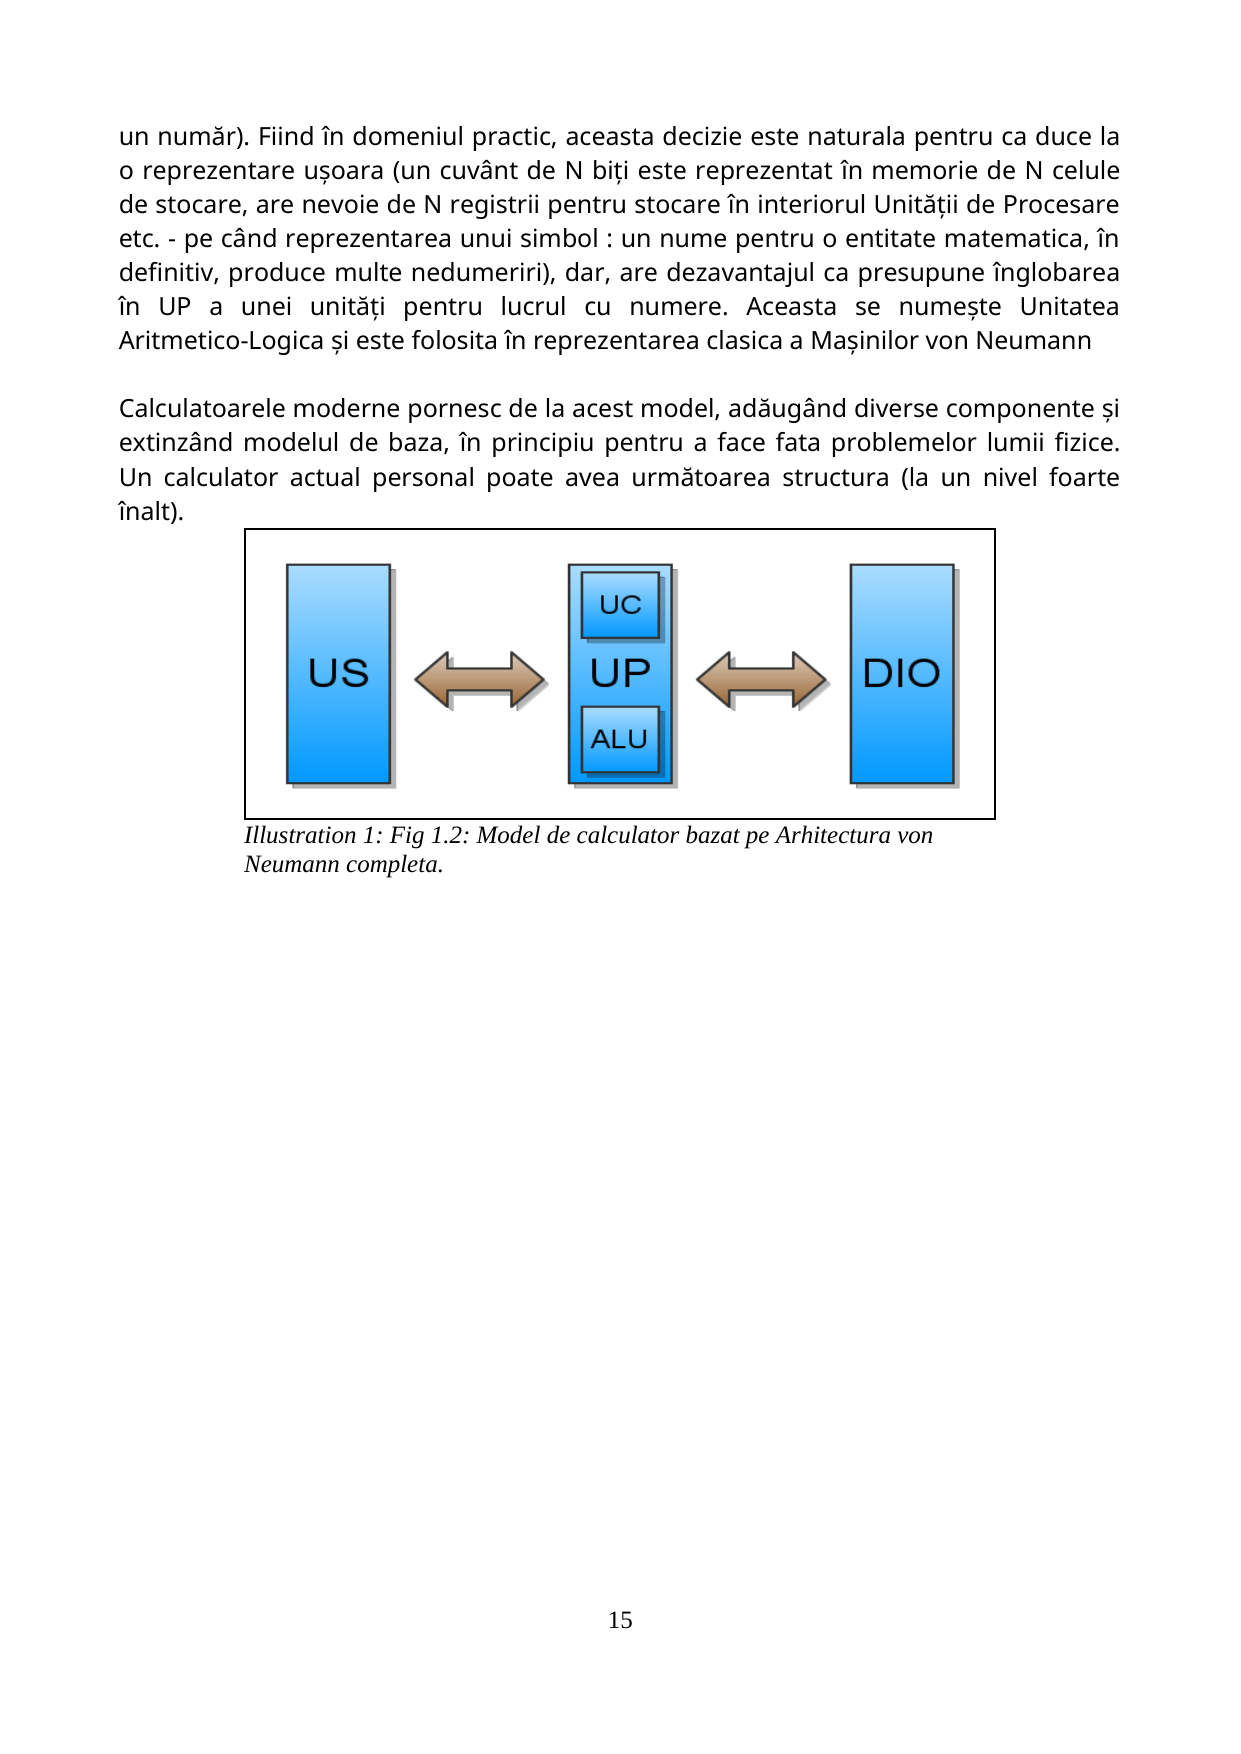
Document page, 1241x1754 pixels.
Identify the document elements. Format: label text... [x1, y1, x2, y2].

text [246, 530, 994, 818]
text un număr). Fiind în domeniul practic, aceasta decizie este naturala pentru ca duce la o reprezentare ușoara (un cuvânt de N biți este reprezentat în memorie de N celule de stocare, are nevoie de N registrii pentru stocare în interiorul Unității de Procesare etc. - pe când reprezentarea unui simbol : un nume pentru o entitate matematica, în definitiv, produce multe nedumeriri), dar, are dezavantajul ca presupune înglobarea în UP a unei unități pentru lucrul cu numere. Aceasta se numește Unitatea Aritmetico-Logica și este folosita în reprezentarea clasica a Mașinilor von Neumann [118, 118, 1122, 357]
text Illustration 1: Fig 1.2: Model de calculator bazat pe Arhitectura von Neumann completa. [244, 820, 996, 878]
picture [249, 532, 992, 816]
text Calculatoarele moderne pornesc de la acest model, adăugând diverse componente și extinzând modelul de baza, în principiu pentru a face fata problemelor lumii fizice. Un calculator actual personal poate avea următoarea structura (la un nivel foarte înalt). [118, 391, 1122, 527]
